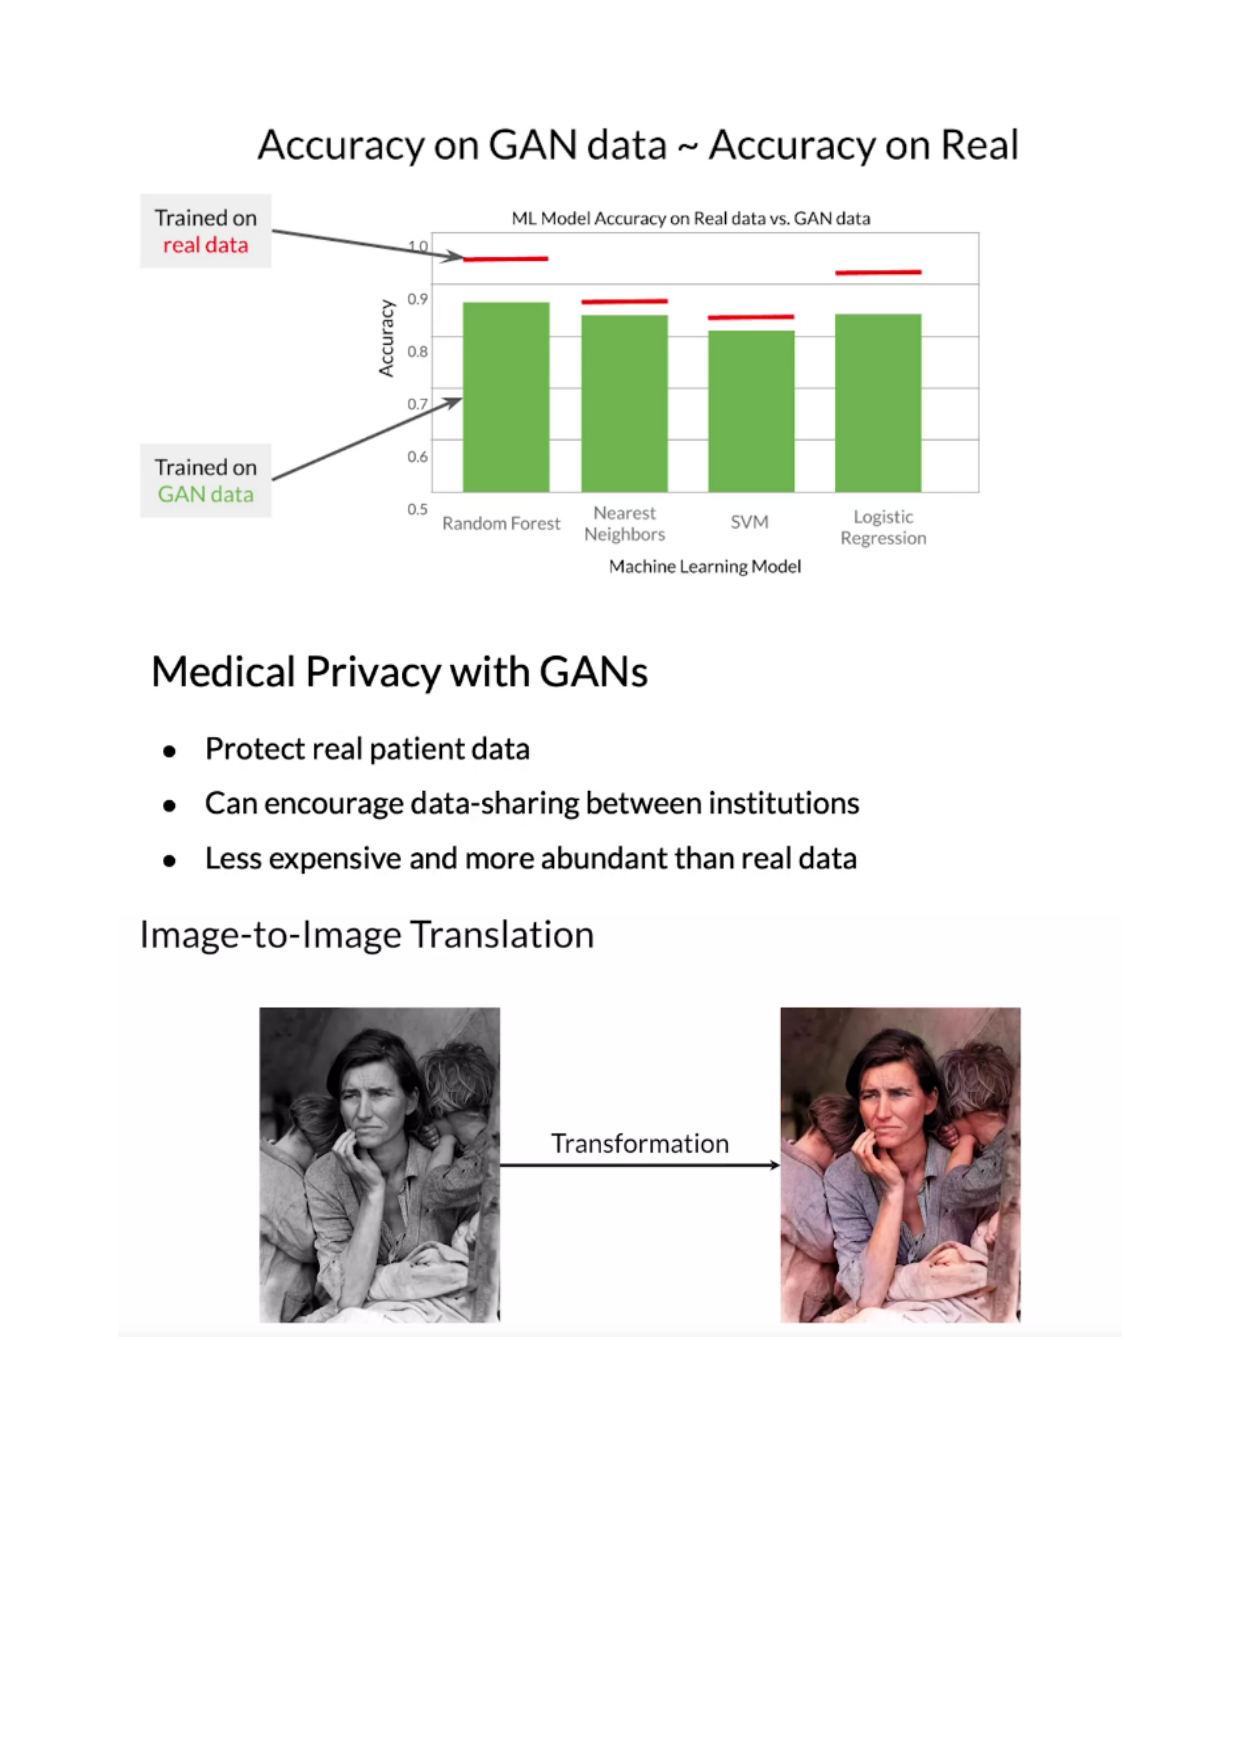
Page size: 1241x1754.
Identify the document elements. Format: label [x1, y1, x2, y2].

picture [118, 118, 1123, 588]
picture [118, 914, 1123, 1337]
picture [118, 645, 1123, 886]
